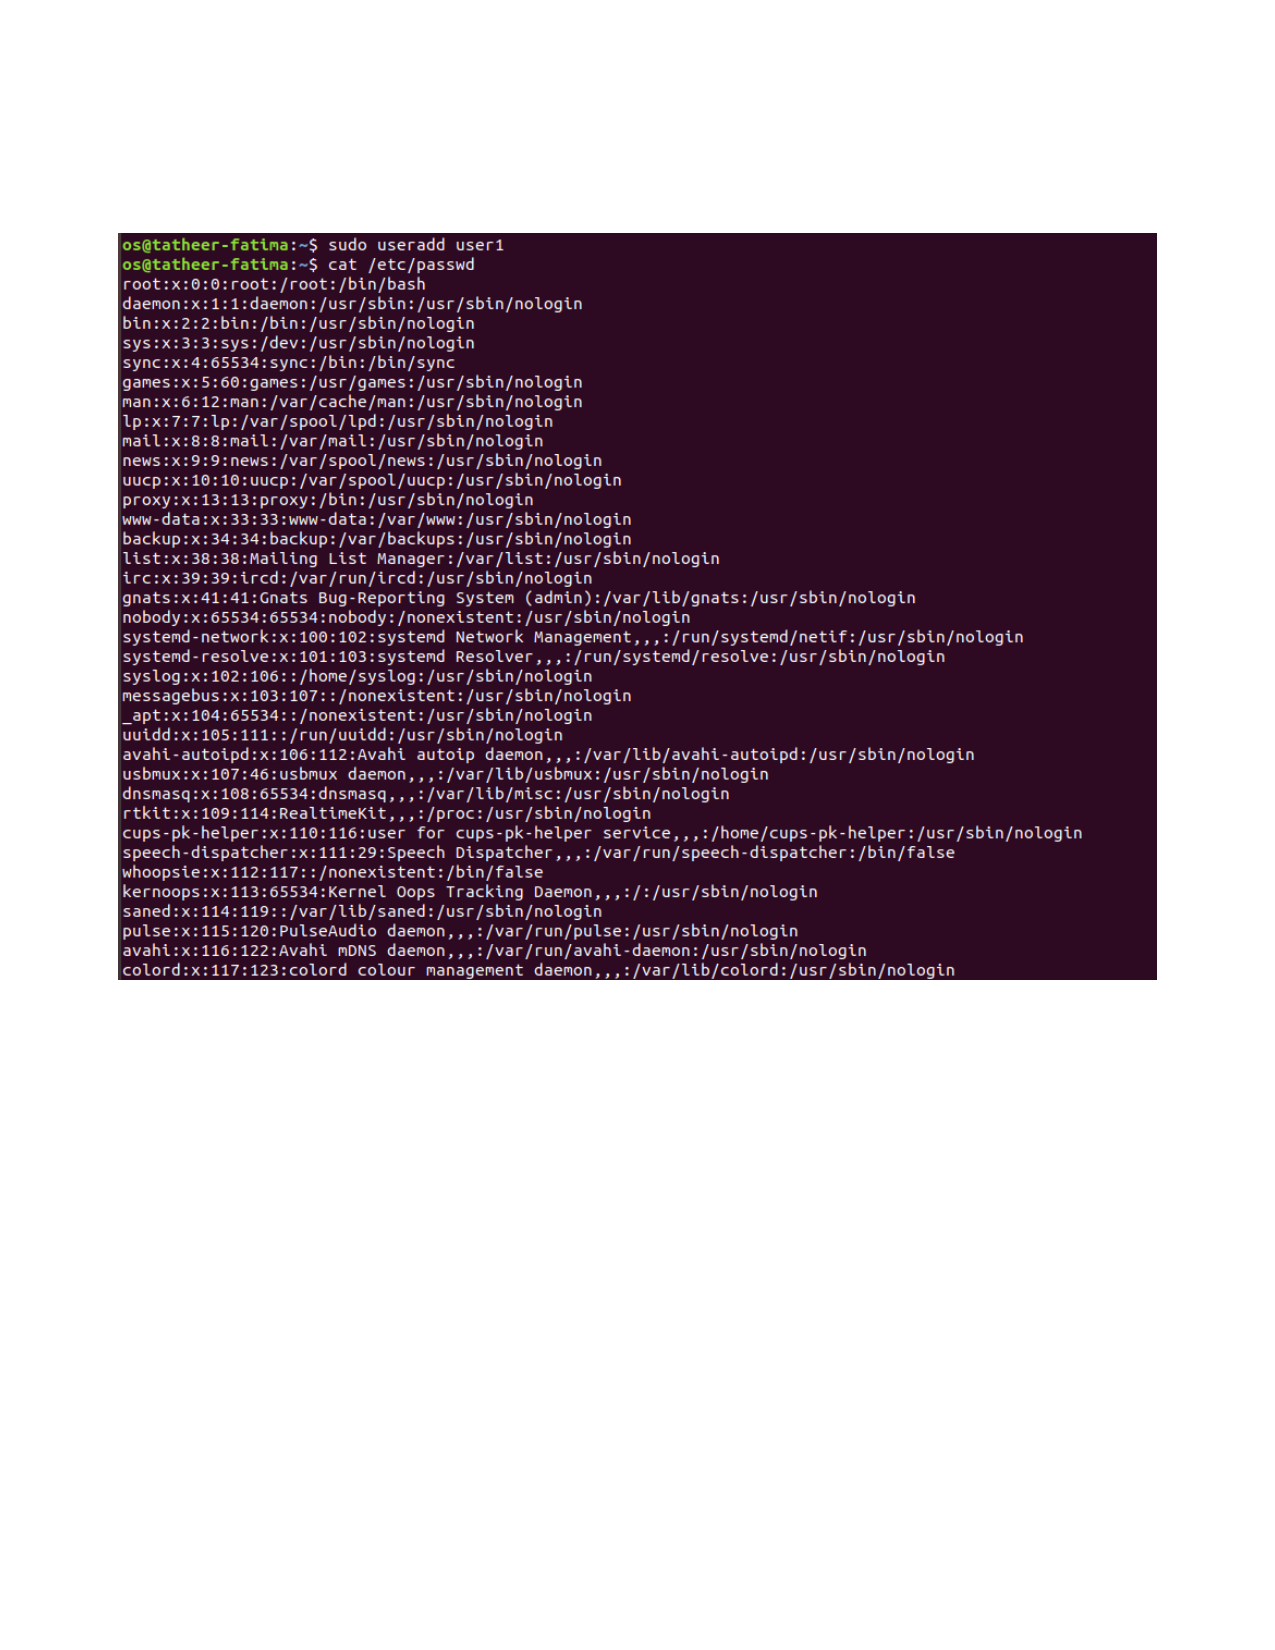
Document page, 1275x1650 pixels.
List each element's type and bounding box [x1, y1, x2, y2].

picture [118, 233, 1157, 980]
